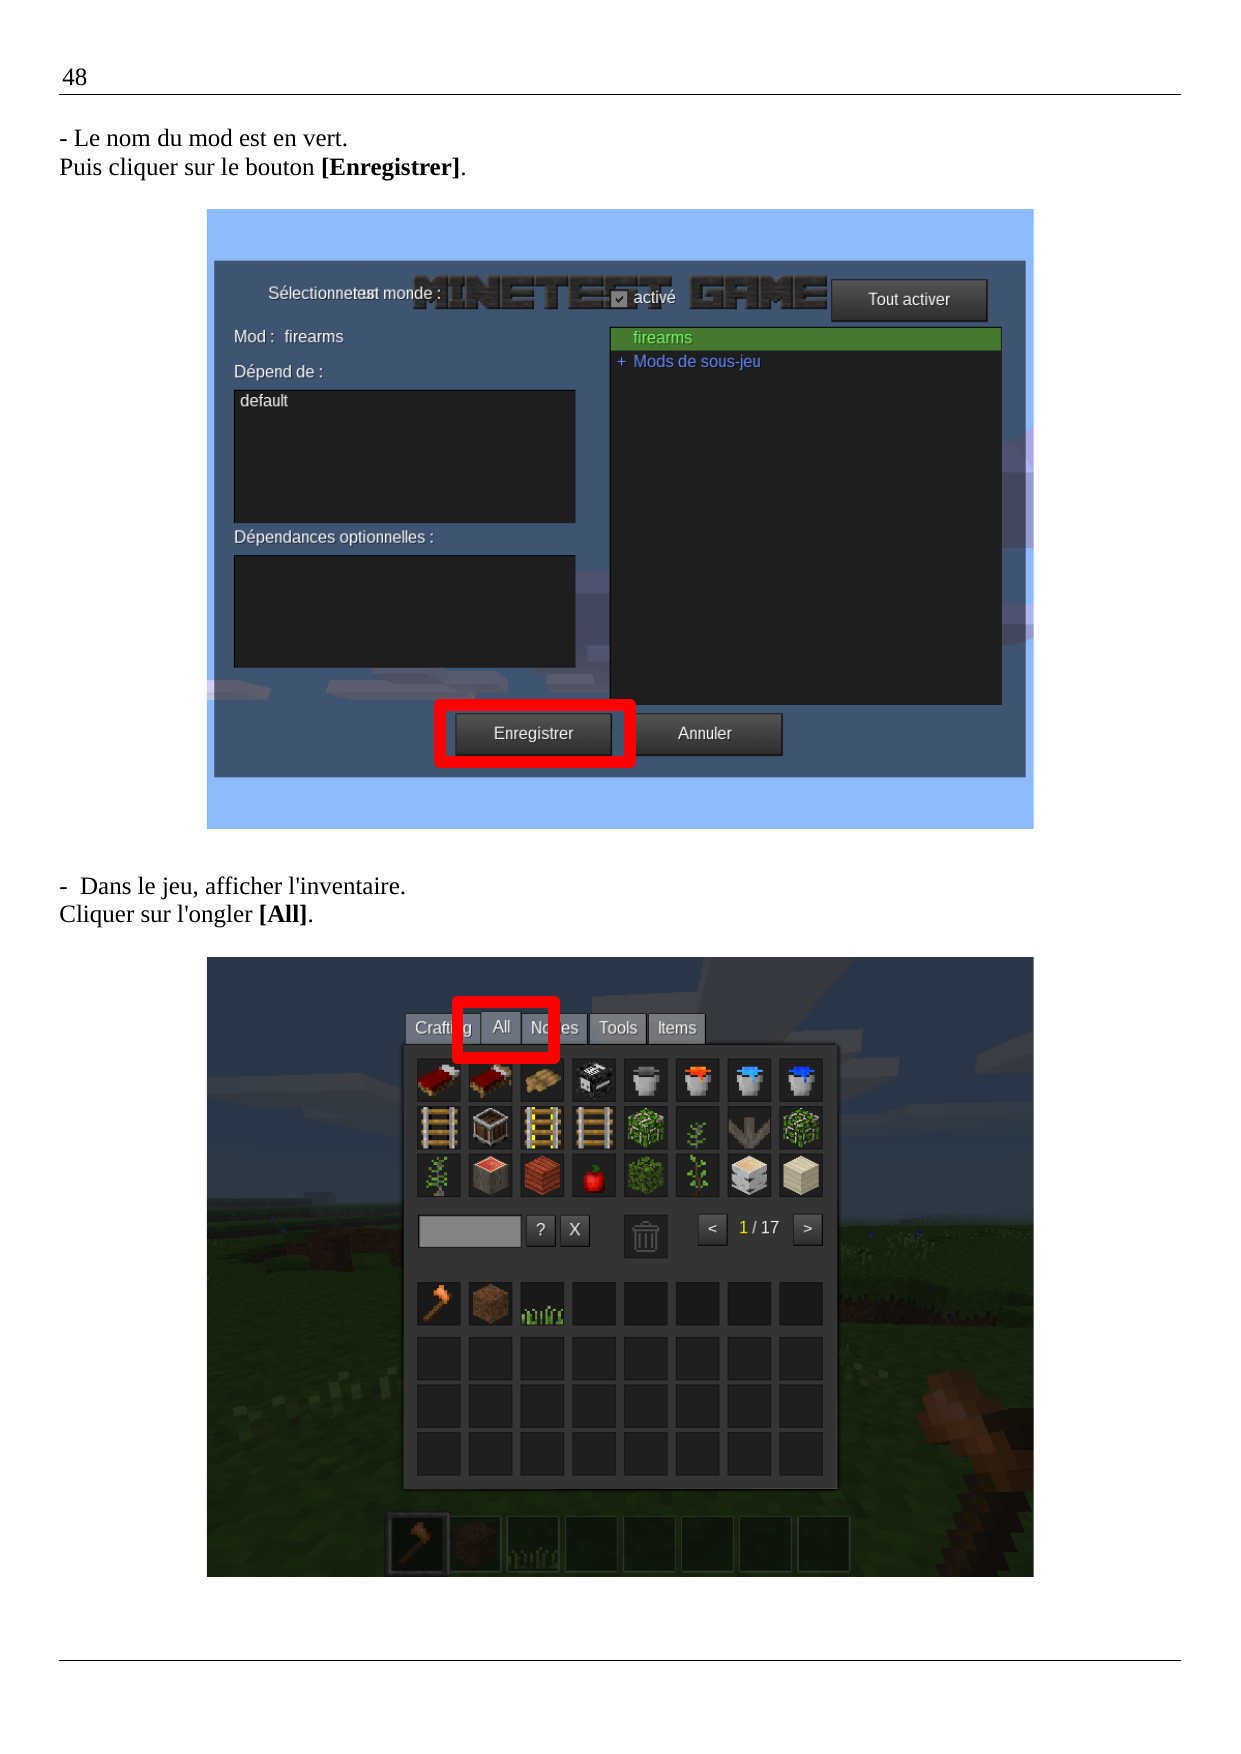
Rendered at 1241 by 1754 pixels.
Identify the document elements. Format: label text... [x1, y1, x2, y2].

text Puis cliquer sur le bouton [Enregistrer]. [59, 152, 1181, 181]
text Cliquer sur l'ongler [All]. [59, 899, 1181, 928]
text - Dans le jeu, afficher l'inventaire. [59, 871, 1181, 899]
picture [206, 957, 1034, 1577]
text - Le nom du mod est en vert. [59, 123, 1181, 152]
picture [206, 209, 1034, 829]
